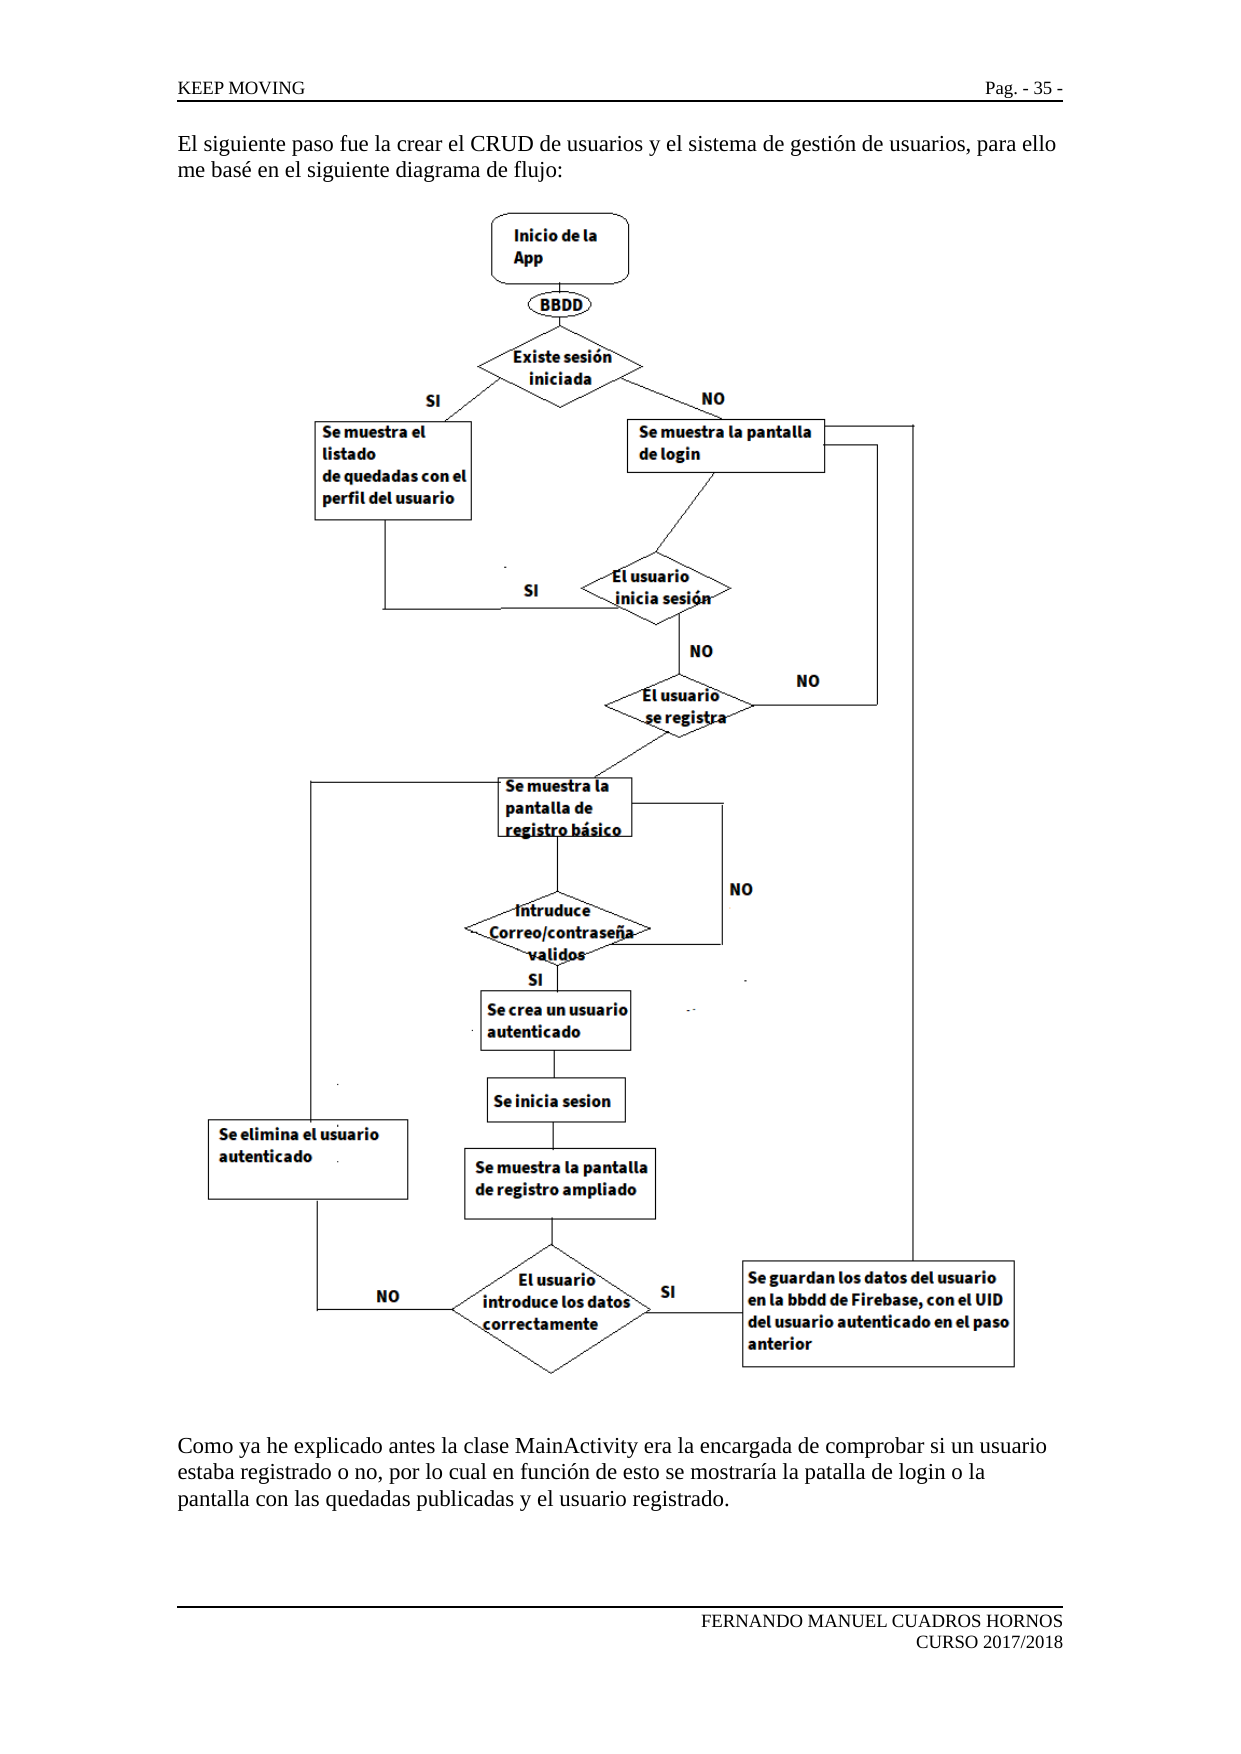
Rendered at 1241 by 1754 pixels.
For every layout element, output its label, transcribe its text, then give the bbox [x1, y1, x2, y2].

text El siguiente paso fue la crear el CRUD de usuarios y el sistema de gestión de usuarios, para ello me basé en el siguiente diagrama de flujo: [177, 130, 1063, 1406]
text Como ya he explicado antes la clase MainActivity era la encargada de comprobar si un usuario estaba registrado o no, por lo cual en función de esto se mostraría la patalla de login o la pantalla con las quedadas publicadas y el usuario registrado. [177, 1432, 1063, 1511]
